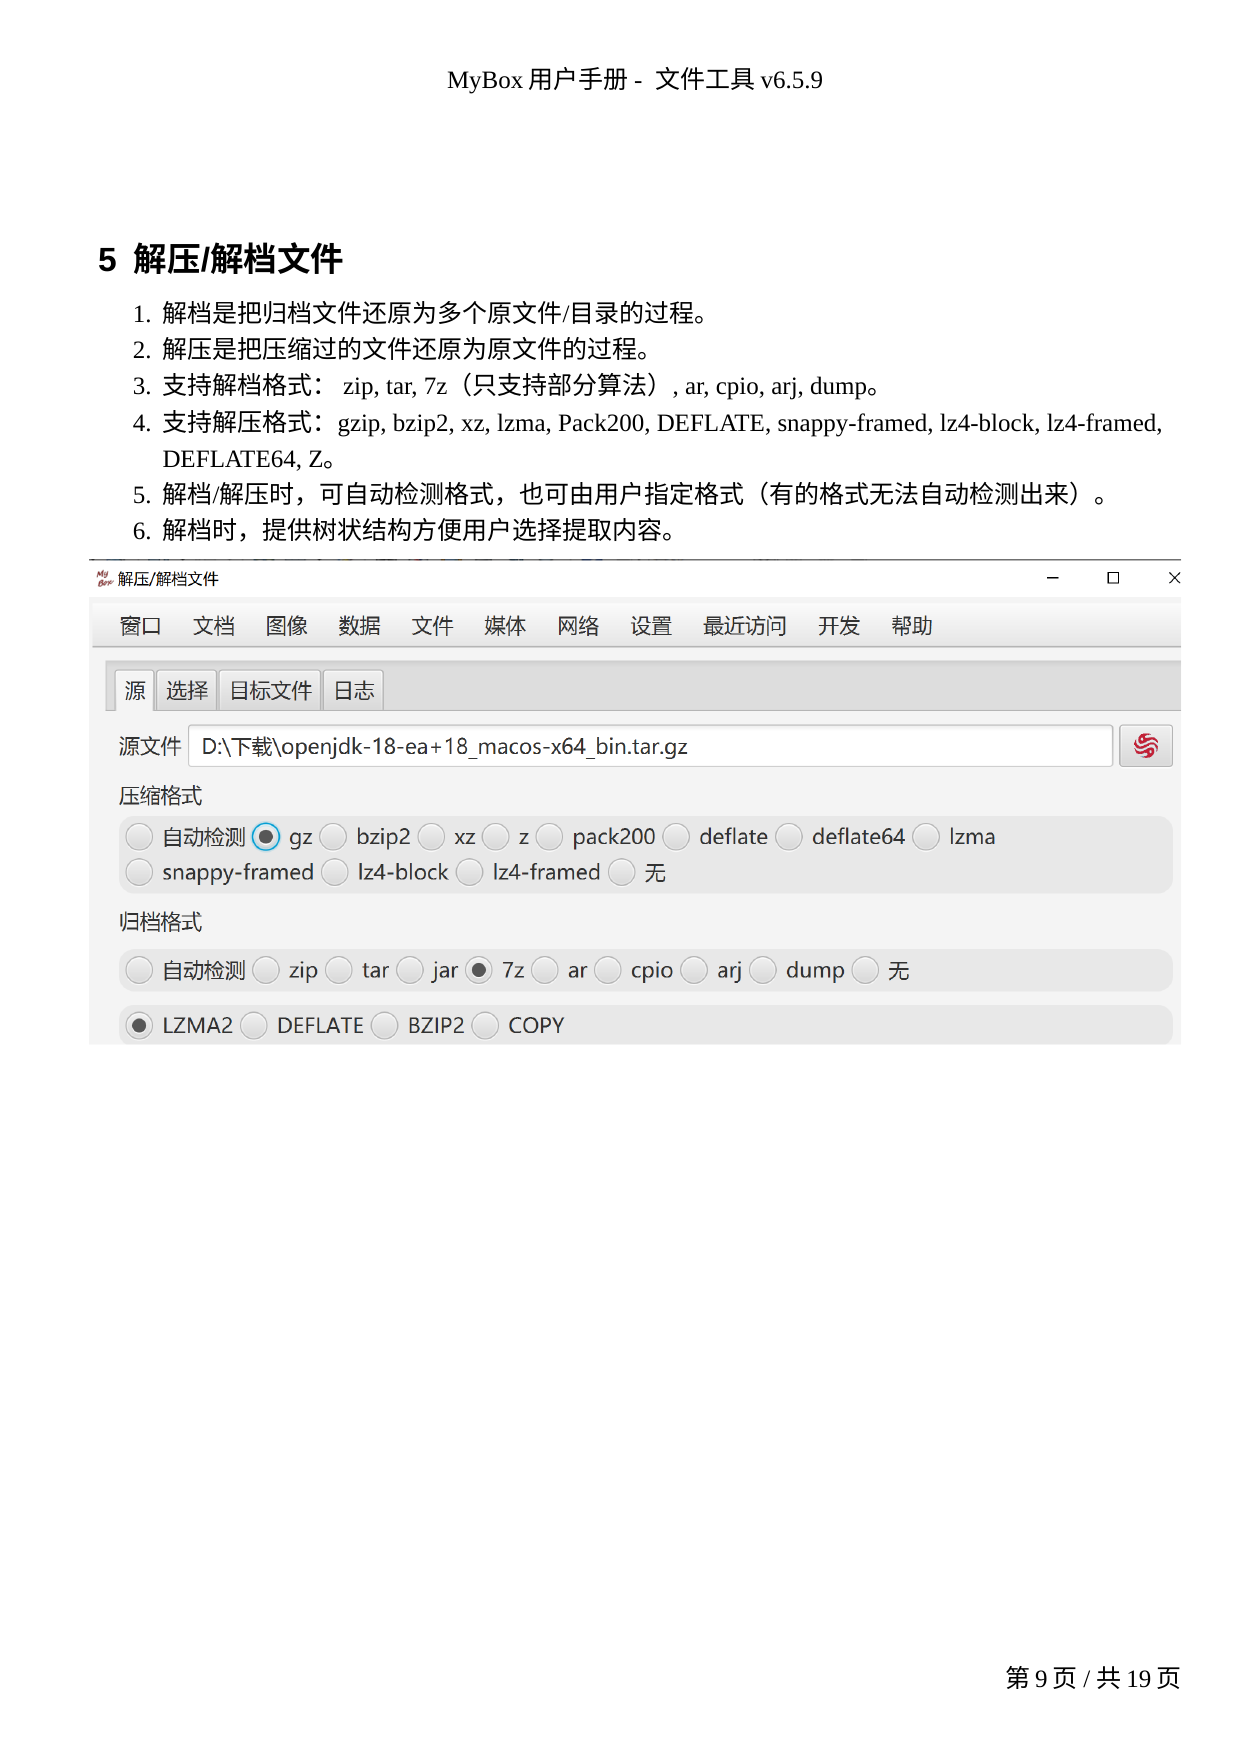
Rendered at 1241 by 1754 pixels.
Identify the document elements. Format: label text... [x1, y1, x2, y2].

list 支持解档格式： zip, tar, 7z（只支持部分算法）, ar, cpio, arj, dump。 [133, 366, 1181, 402]
list 支持解压格式：gzip, bzip2, xz, lzma, Pack200, DEFLATE, snappy-framed, lz4-block, lz4-framed, DEFLATE64, Z。 [133, 402, 1181, 474]
subtitle 解压/解档文件 [88, 232, 1181, 281]
list 解档是把归档文件还原为多个原文件/目录的过程。 [133, 293, 1181, 329]
list 解压是把压缩过的文件还原为原文件的过程。 [133, 329, 1181, 366]
list 解档/解压时，可自动检测格式，也可由用户指定格式（有的格式无法自动检测出来）。 [133, 474, 1181, 511]
list 解档时，提供树状结构方便用户选择提取内容。 [133, 511, 1181, 547]
picture [88, 559, 1182, 1045]
